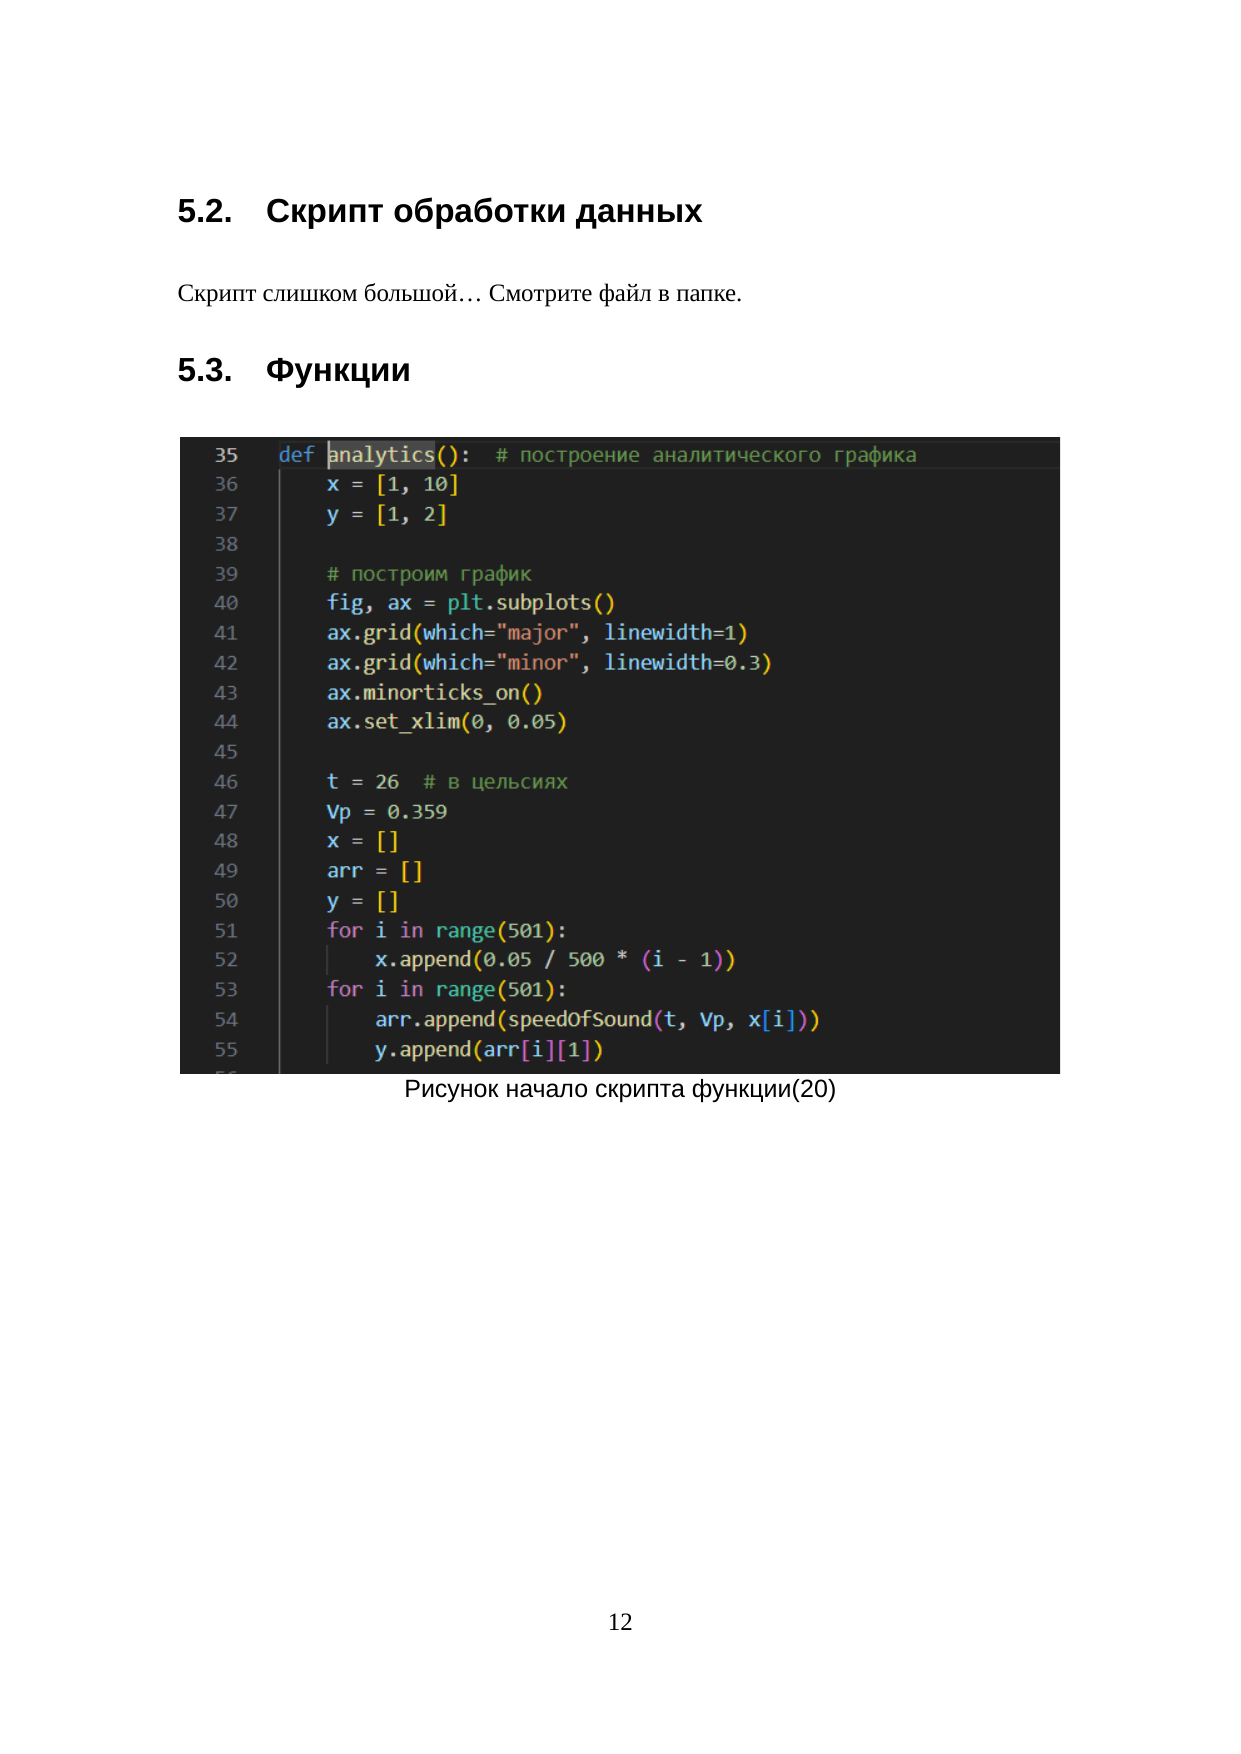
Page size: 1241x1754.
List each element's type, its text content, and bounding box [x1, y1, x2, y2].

text Рисунок начало скрипта функции(20) [118, 437, 1122, 1102]
text Скрипт слишком большой… Смотрите файл в папке. [118, 278, 1122, 307]
subtitle Скрипт обработки данных [118, 191, 1122, 229]
picture [180, 437, 1060, 1074]
subtitle Функции [118, 350, 1122, 389]
